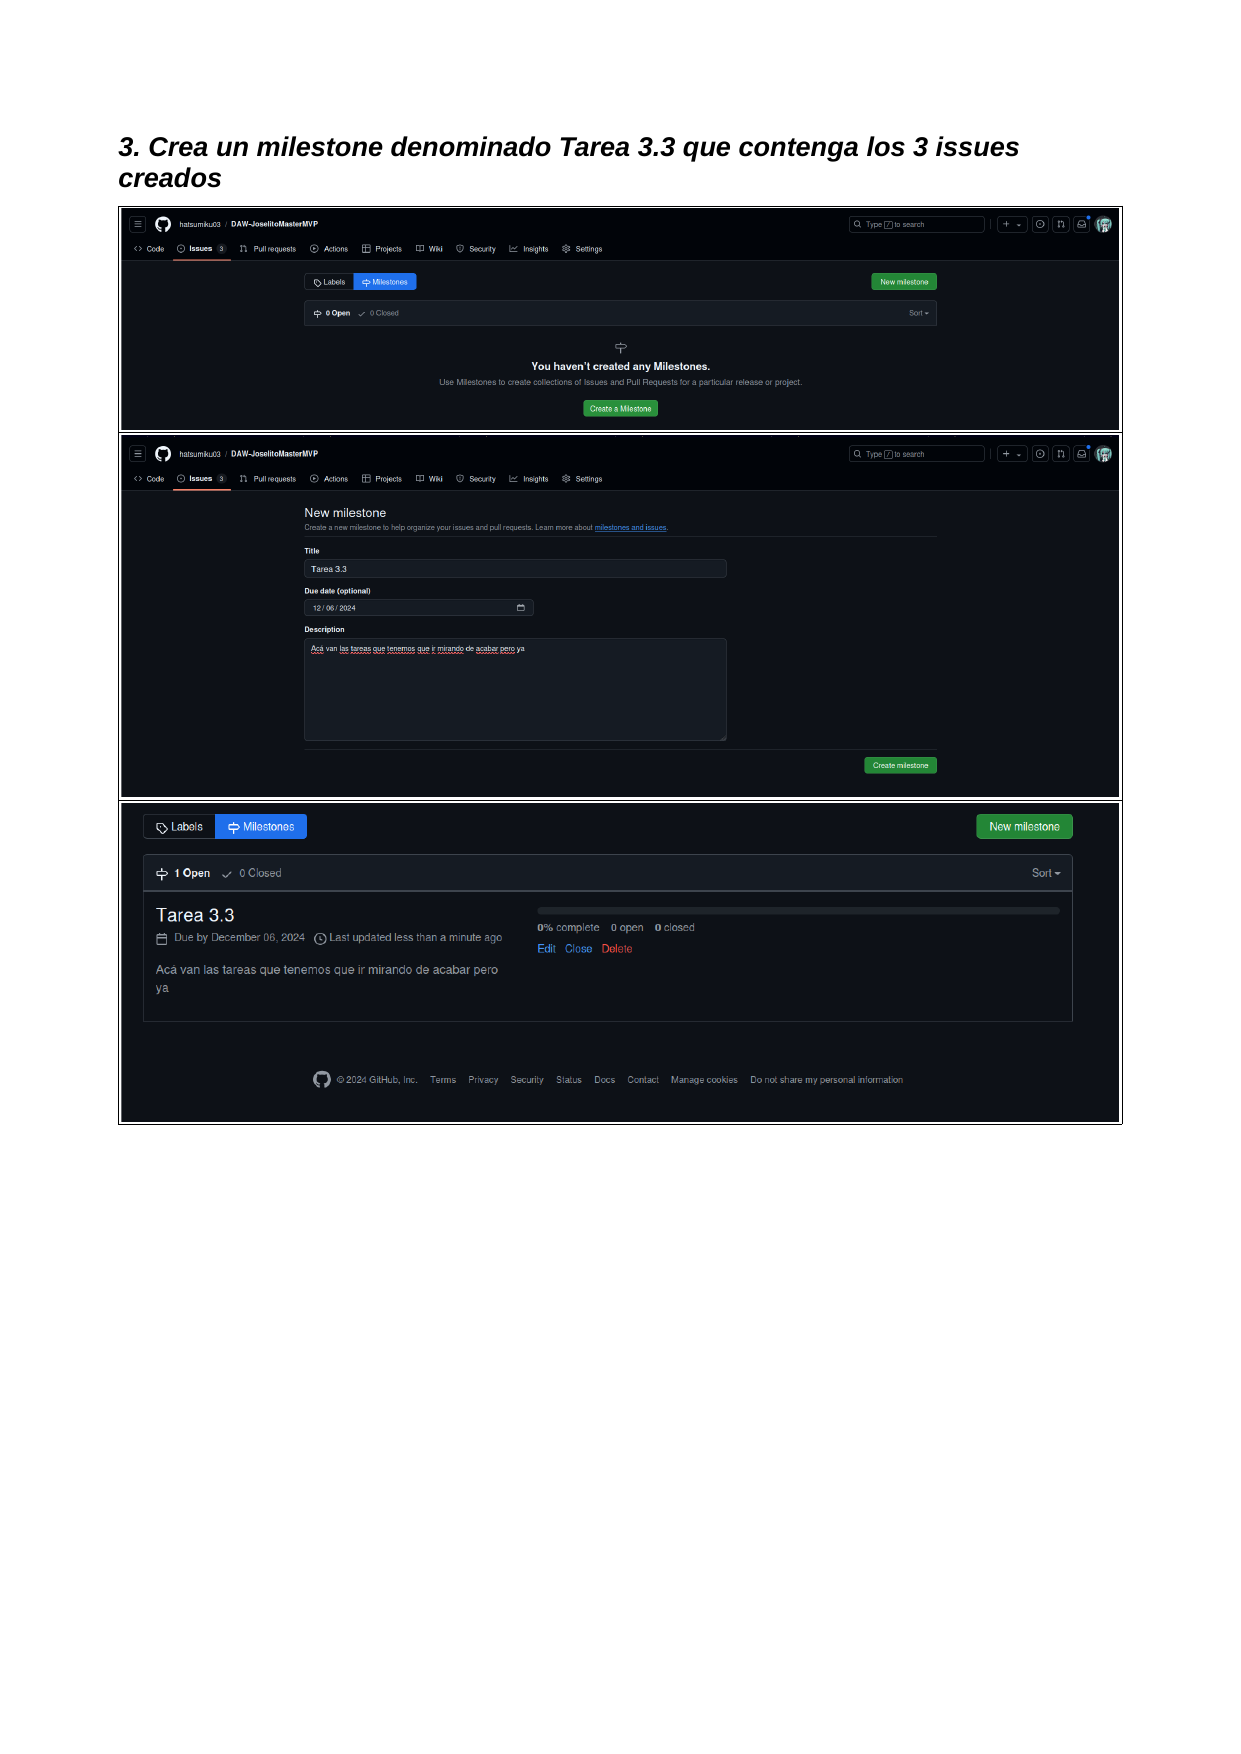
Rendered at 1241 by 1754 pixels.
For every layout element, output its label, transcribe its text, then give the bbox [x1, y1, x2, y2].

picture [121, 435, 1119, 797]
subtitle 3. Crea un milestone denominado Tarea 3.3 que contenga los 3 issues creados [118, 131, 1122, 193]
picture [121, 208, 1119, 430]
picture [121, 803, 1119, 1122]
